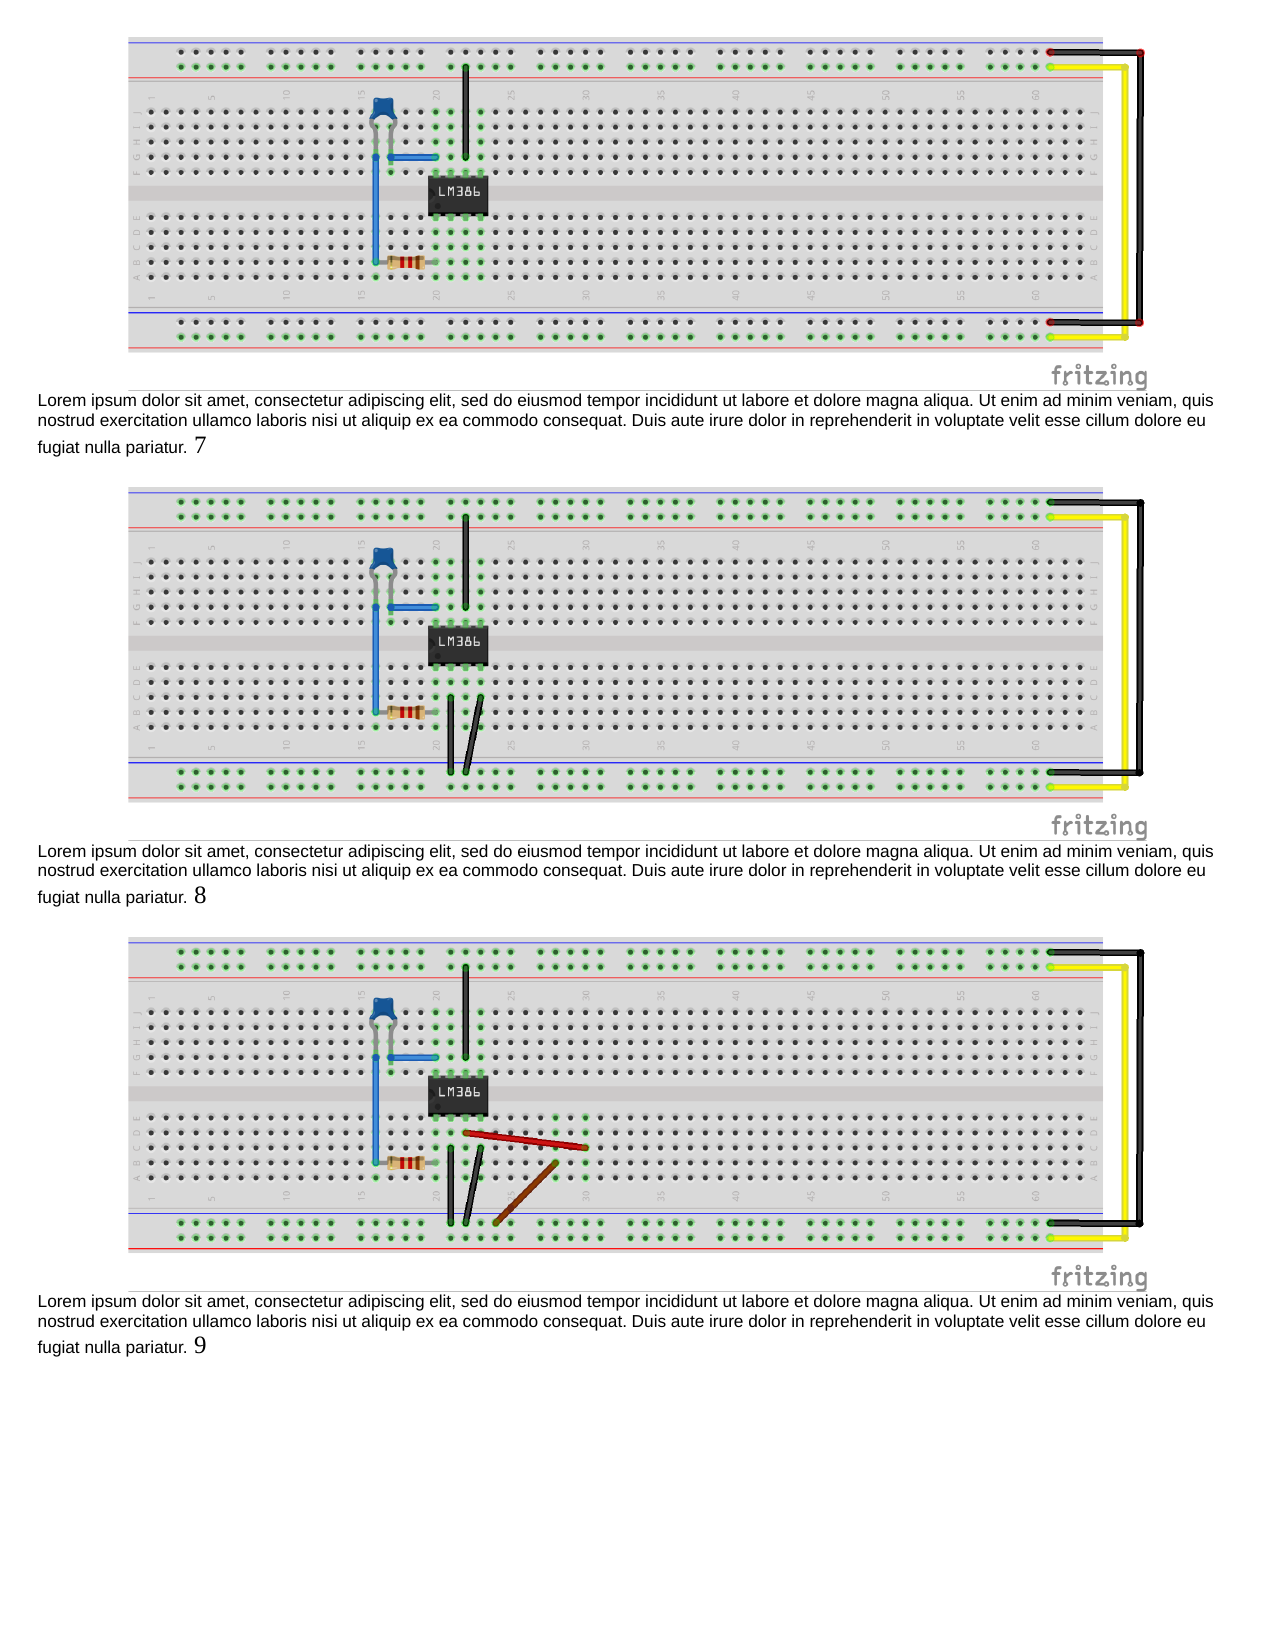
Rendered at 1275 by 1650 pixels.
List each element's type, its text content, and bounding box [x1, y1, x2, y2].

picture [128, 37, 1147, 391]
text Lorem ipsum dolor sit amet, consectetur adipiscing elit, sed do eiusmod tempor incididunt ut labore et dolore magna aliqua. Ut enim ad minim veniam, quis nostrud exercitation ullamco laboris nisi ut aliquip ex ea commodo consequat. Duis aute irure dolor in reprehenderit in voluptate velit esse cillum dolore eu fugiat nulla pariatur. 7 [37, 37, 1237, 459]
text Lorem ipsum dolor sit amet, consectetur adipiscing elit, sed do eiusmod tempor incididunt ut labore et dolore magna aliqua. Ut enim ad minim veniam, quis nostrud exercitation ullamco laboris nisi ut aliquip ex ea commodo consequat. Duis aute irure dolor in reprehenderit in voluptate velit esse cillum dolore eu fugiat nulla pariatur. 8 [37, 488, 1237, 909]
picture [128, 937, 1147, 1292]
picture [128, 487, 1147, 841]
text Lorem ipsum dolor sit amet, consectetur adipiscing elit, sed do eiusmod tempor incididunt ut labore et dolore magna aliqua. Ut enim ad minim veniam, quis nostrud exercitation ullamco laboris nisi ut aliquip ex ea commodo consequat. Duis aute irure dolor in reprehenderit in voluptate velit esse cillum dolore eu fugiat nulla pariatur. 9 [37, 938, 1237, 1359]
